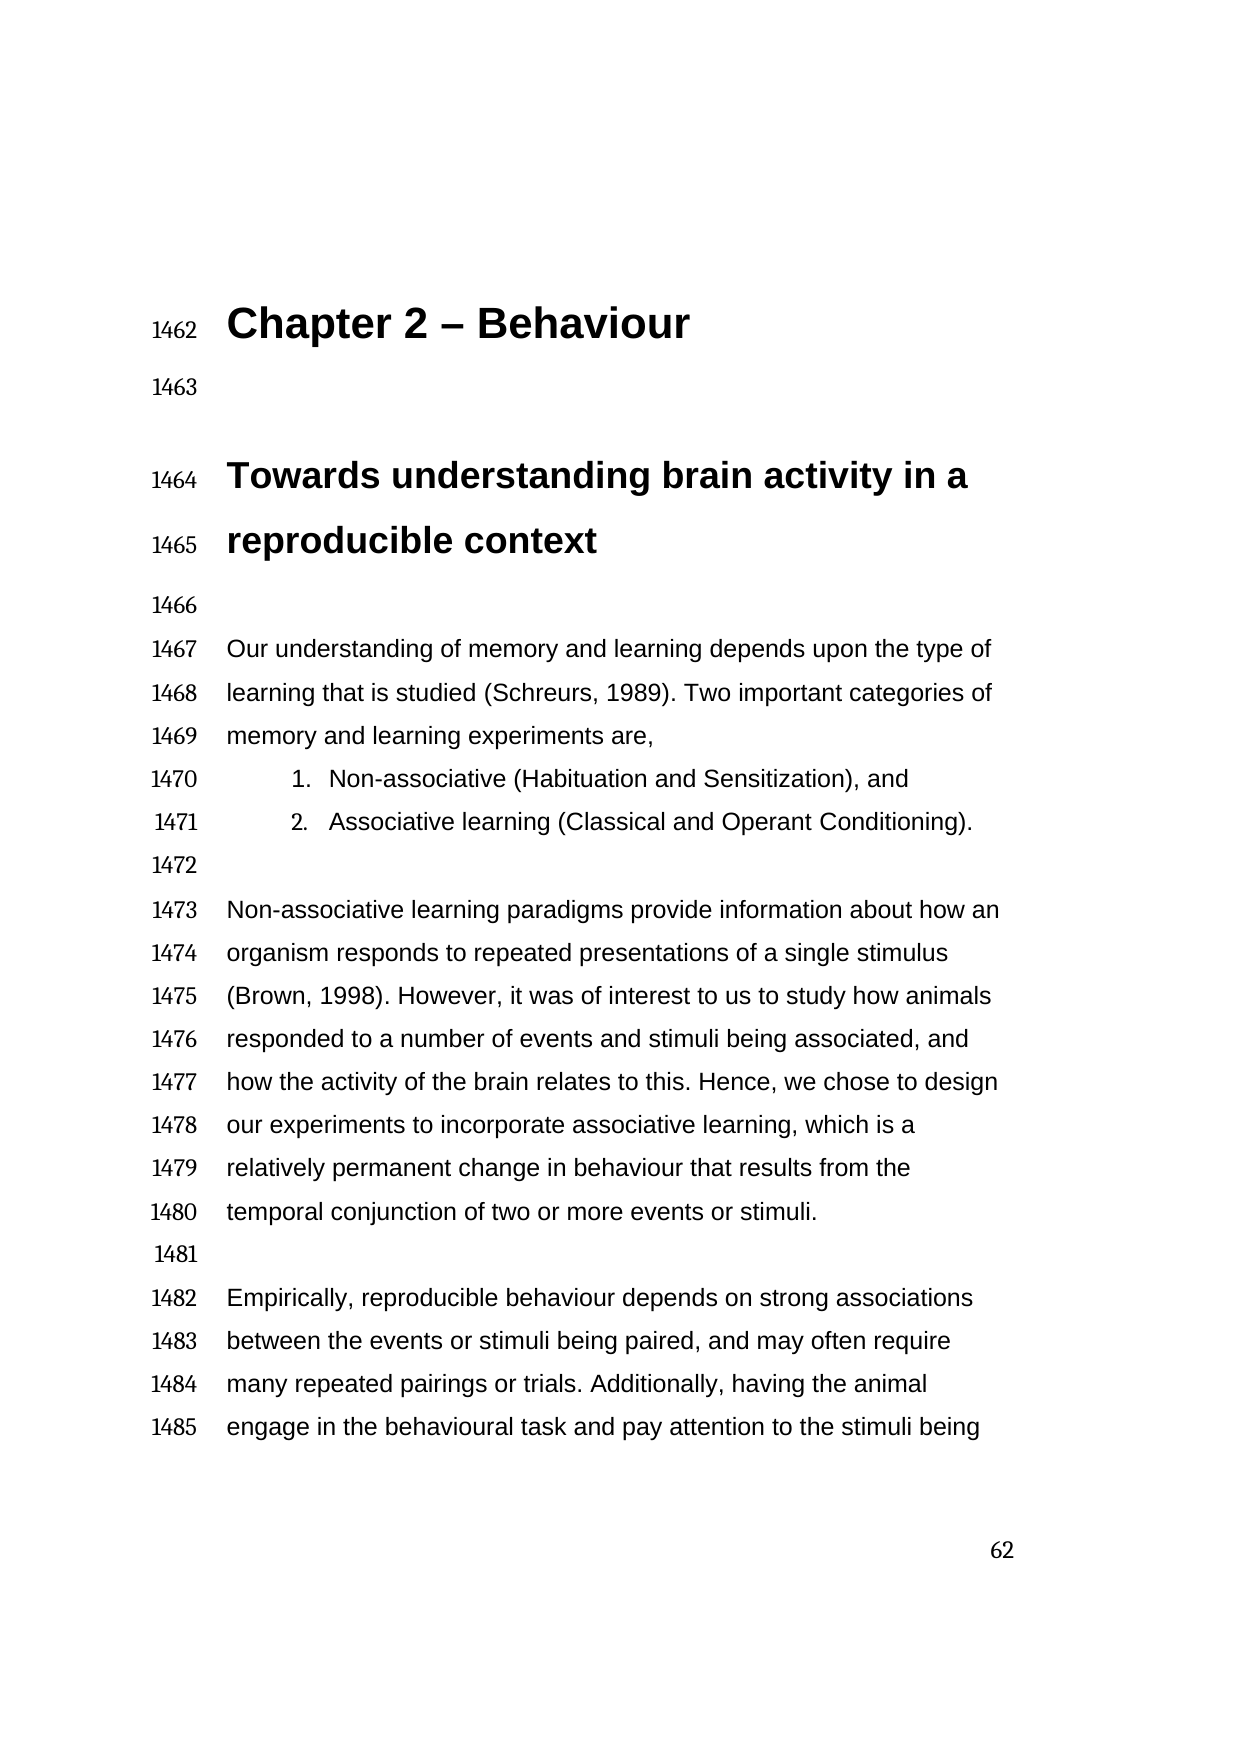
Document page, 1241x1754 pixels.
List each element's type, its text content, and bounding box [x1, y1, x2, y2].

list Associative learning (Classical and Operant Conditioning). [291, 807, 1014, 837]
subtitle Towards understanding brain activity in a reproducible context [226, 454, 1014, 561]
text Non-associative learning paradigms provide information about how an organism responds to repeated presentations of a single stimulus (Brown, 1998)⁠. However, it was of interest to us to study how animals responded to a number of events and stimuli being associated, and how the activity of the brain relates to this. Hence, we chose to design our experiments to incorporate associative learning, which is a relatively permanent change in behaviour that results from the temporal conjunction of two or more events or stimuli. [226, 894, 1014, 1225]
text Empirically, reproducible behaviour depends on strong associations between the events or stimuli being paired, and may often require many repeated pairings or trials. Additionally, having the animal engage in the behavioural task and pay attention to the stimuli being [226, 1283, 1014, 1441]
list Non-associative (Habituation and Sensitization), and [291, 764, 1014, 793]
text Our understanding of memory and learning depends upon the type of learning that is studied (Schreurs, 1989)⁠. Two important categories of memory and learning experiments are, [226, 634, 1014, 749]
subtitle Chapter 2 – Behaviour [226, 298, 1014, 348]
